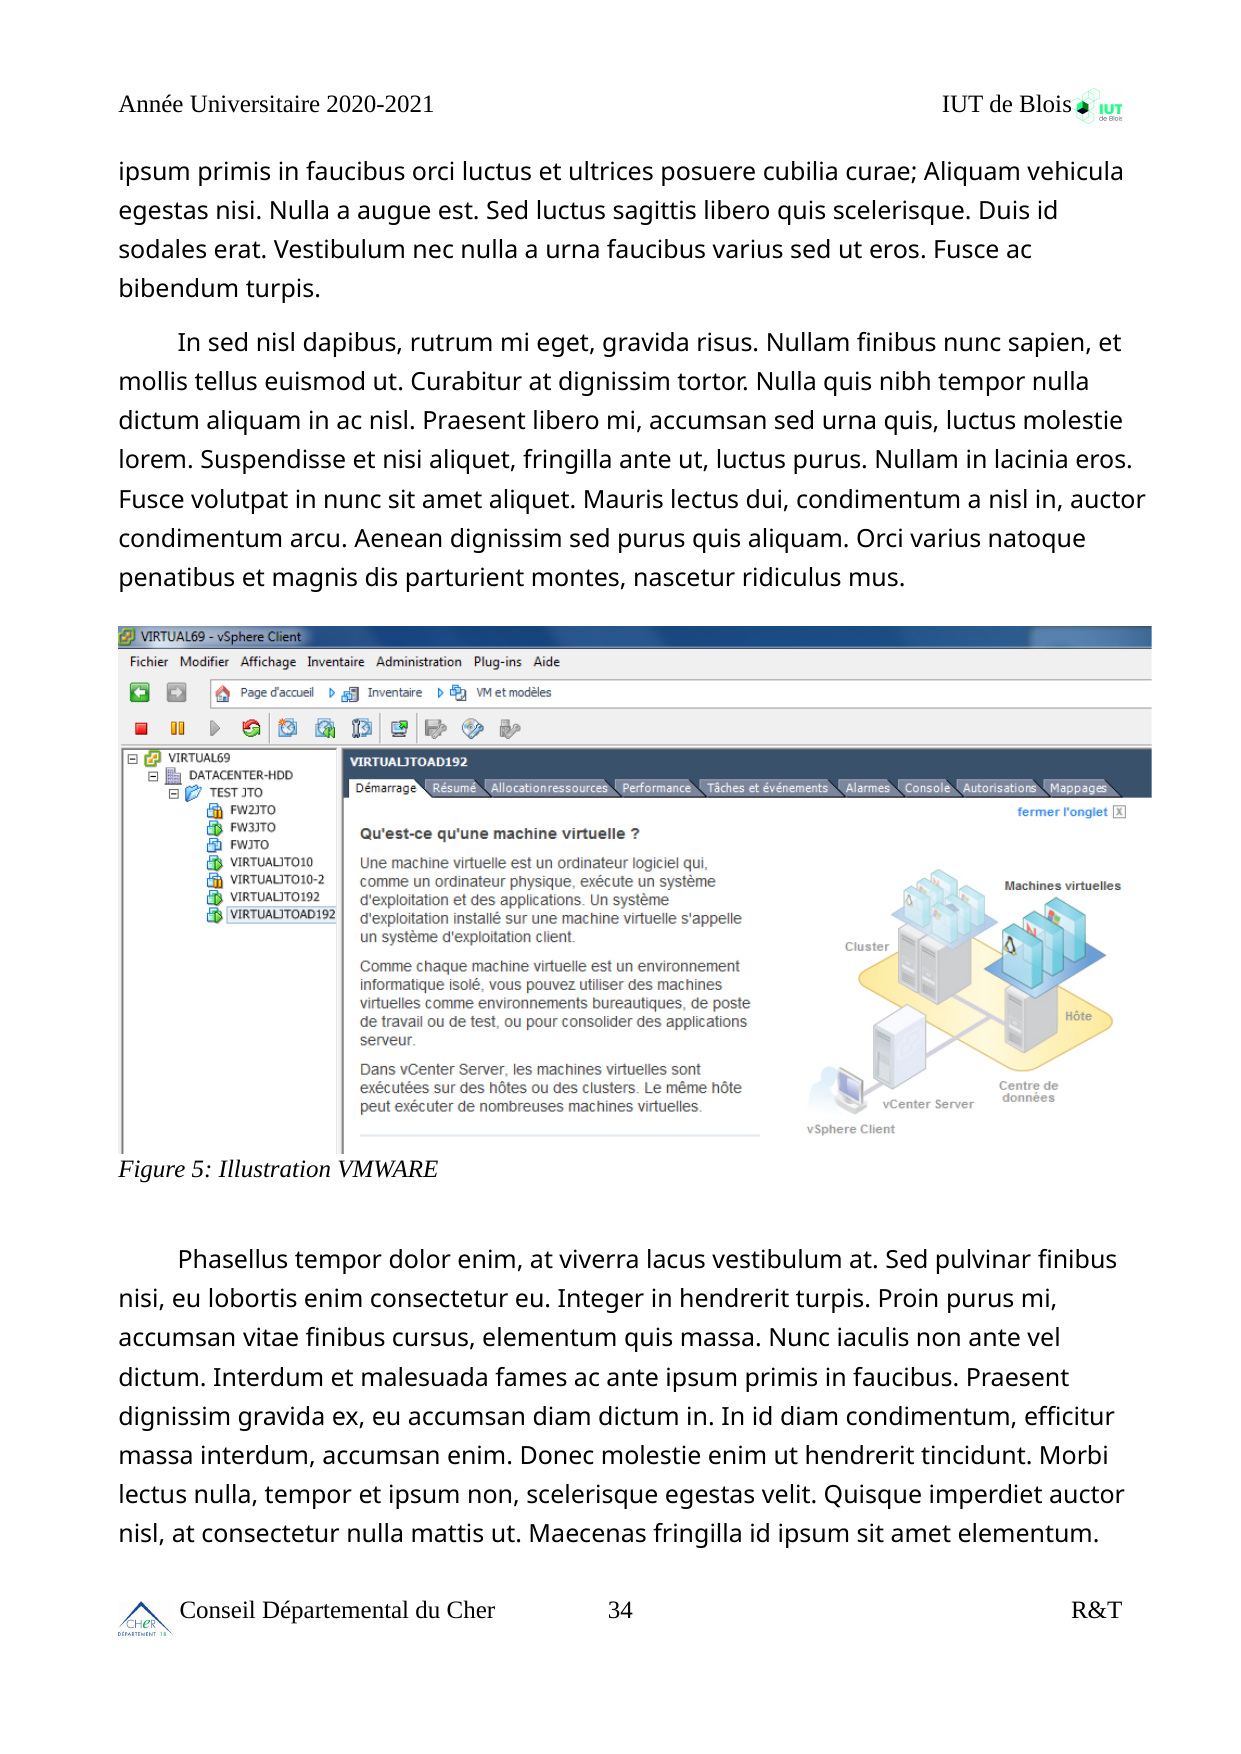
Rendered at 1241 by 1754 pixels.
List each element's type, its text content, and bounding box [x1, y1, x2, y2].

text In sed nisl dapibus, rutrum mi eget, gravida risus. Nullam finibus nunc sapien, et mollis tellus euismod ut. Curabitur at dignissim tortor. Nulla quis nibh tempor nulla dictum aliquam in ac nisl. Praesent libero mi, accumsan sed urna quis, luctus molestie lorem. Suspendisse et nisi aliquet, fringilla ante ut, luctus purus. Nullam in lacinia eros. Fusce volutpat in nunc sit amet aliquet. Mauris lectus dui, condimentum a nisl in, auctor condimentum arcu. Aenean dignissim sed purus quis aliquam. Orci varius natoque penatibus et magnis dis parturient montes, nascetur ridiculus mus. [118, 325, 1152, 594]
text Phasellus tempor dolor enim, at viverra lacus vestibulum at. Sed pulvinar finibus nisi, eu lobortis enim consectetur eu. Integer in hendrerit turpis. Proin purus mi, accumsan vitae finibus cursus, elementum quis massa. Nunc iaculis non ante vel dictum. Interdum et malesuada fames ac ante ipsum primis in faucibus. Praesent dignissim gravida ex, eu accumsan diam dictum in. In id diam condimentum, efficitur massa interdum, accumsan enim. Donec molestie enim ut hendrerit tincidunt. Morbi lectus nulla, tempor et ipsum non, scelerisque egestas velit. Quisque imperdiet auctor nisl, at consectetur nulla mattis ut. Maecenas fringilla id ipsum sit amet elementum. [118, 1242, 1152, 1550]
text ipsum primis in faucibus orci luctus et ultrices posuere cubilia curae; Aliquam vehicula egestas nisi. Nulla a augue est. Sed luctus sagittis libero quis scelerisque. Duis id sodales erat. Vestibulum nec nulla a urna faucibus varius sed ut eros. Fusce ac bibendum turpis. [118, 153, 1152, 305]
picture [118, 1601, 174, 1636]
picture [118, 626, 1152, 1154]
text Figure 5: Illustration VMWARE [118, 1154, 1152, 1183]
picture [1071, 88, 1123, 124]
